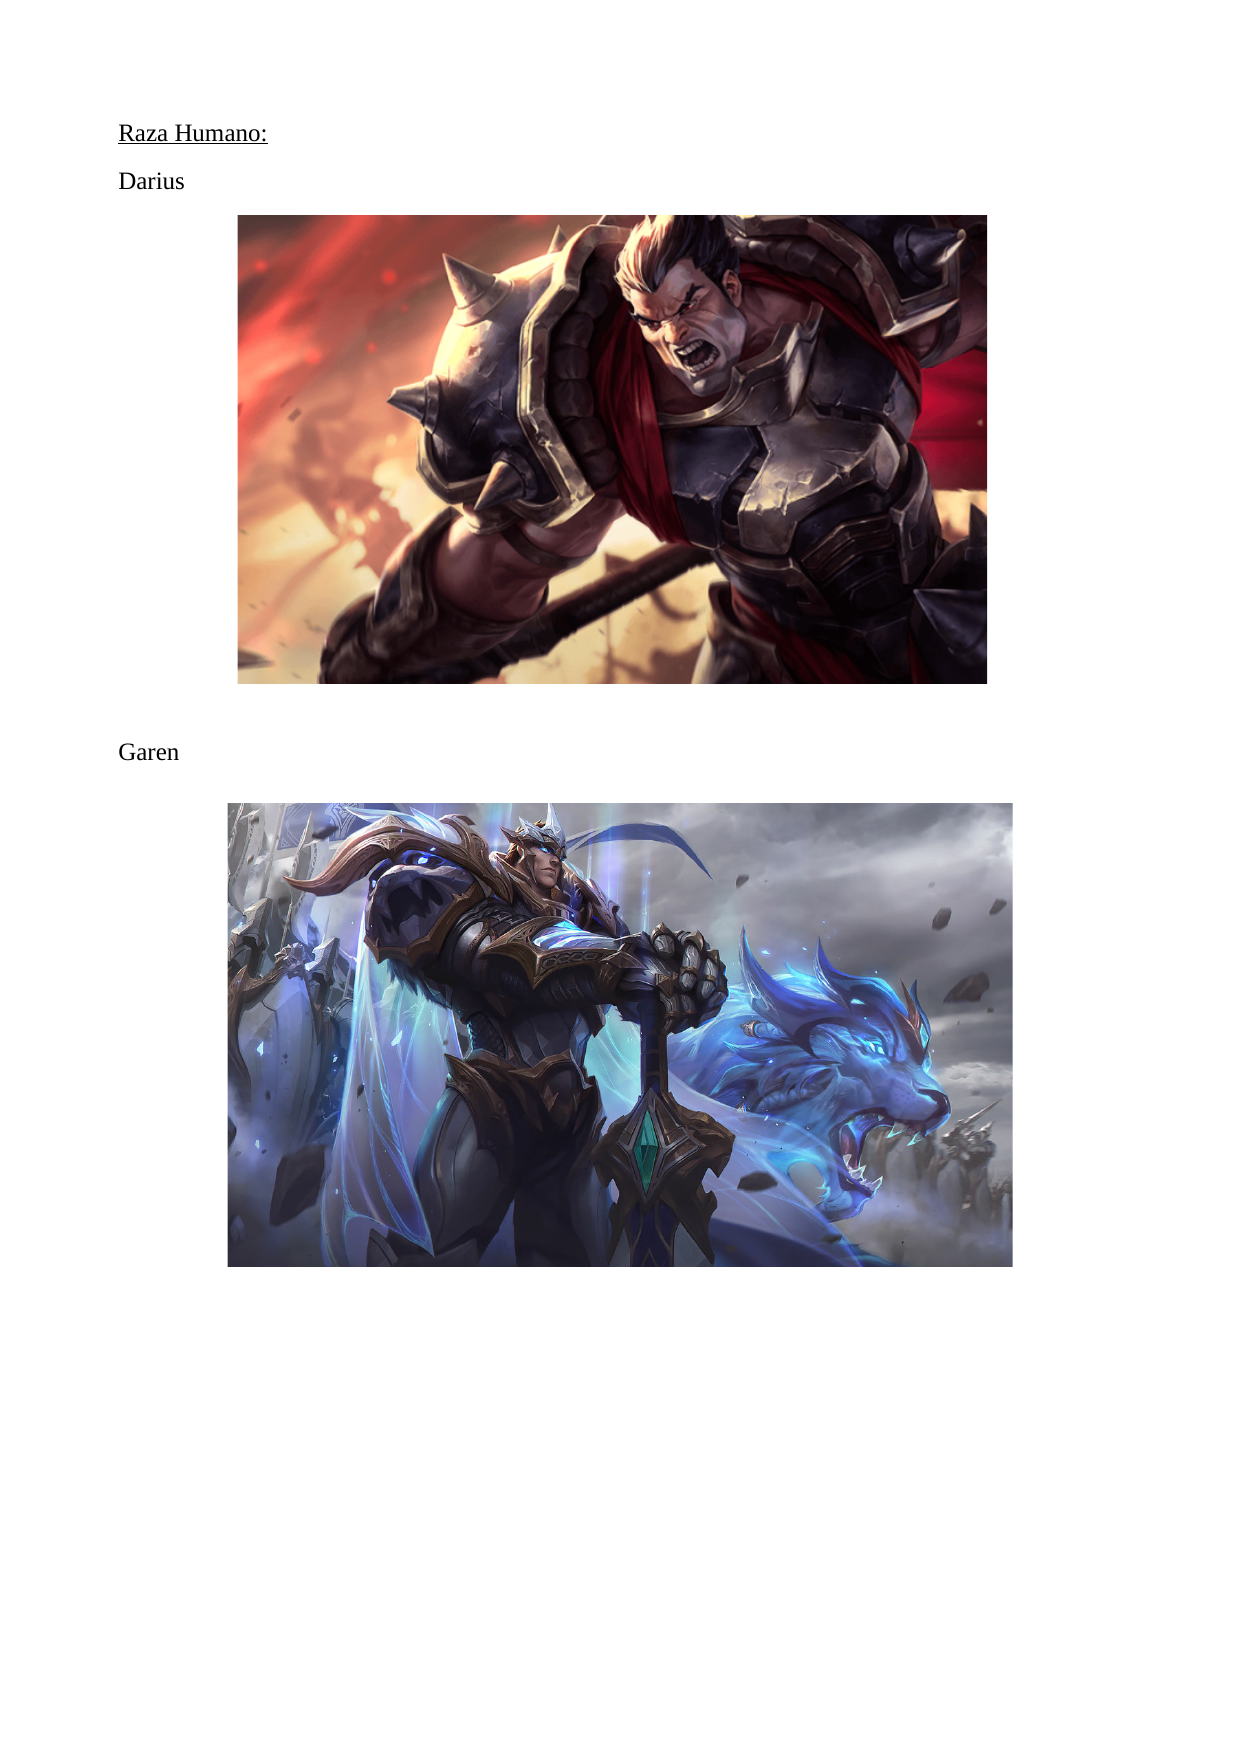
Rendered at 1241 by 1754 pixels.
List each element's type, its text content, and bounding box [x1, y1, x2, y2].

text Raza Humano: [118, 118, 1122, 147]
picture [227, 803, 1013, 1267]
text Darius [118, 166, 1122, 194]
picture [237, 215, 988, 684]
text Garen [118, 737, 1122, 766]
